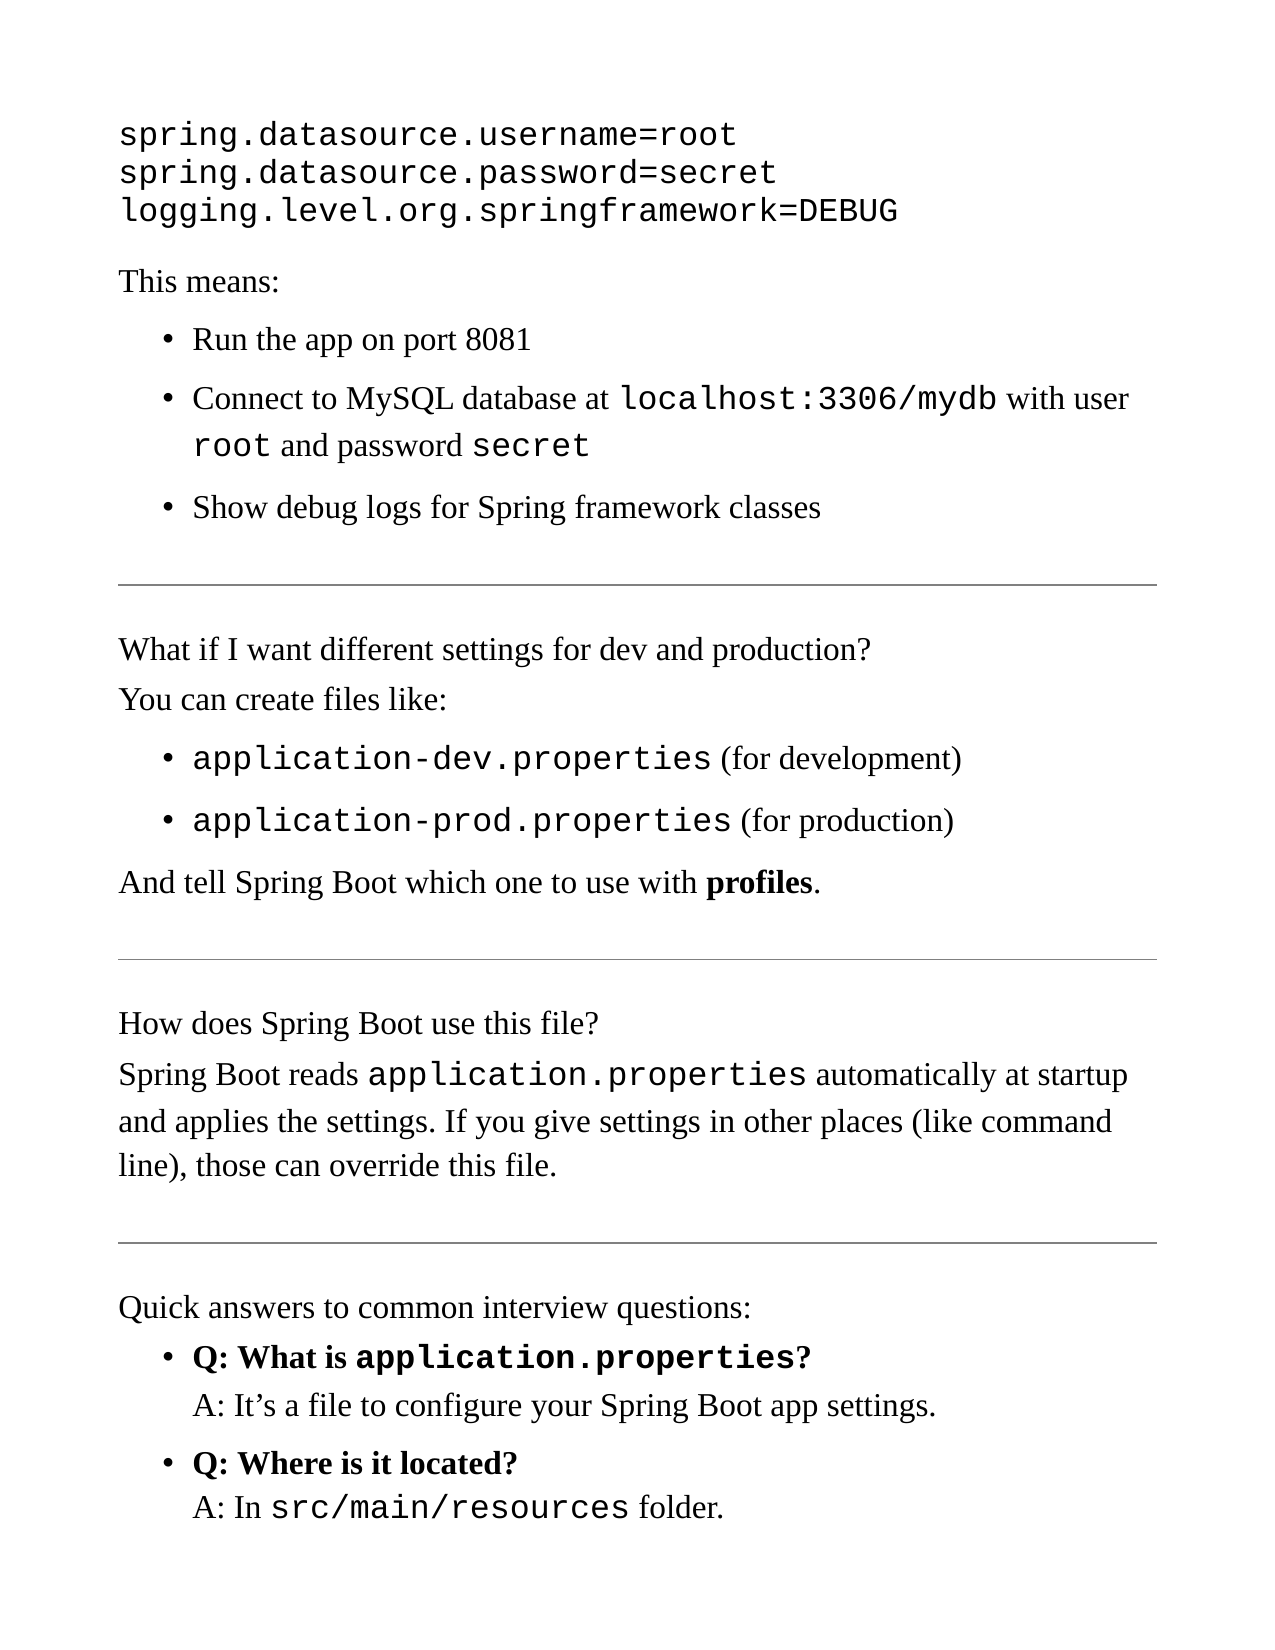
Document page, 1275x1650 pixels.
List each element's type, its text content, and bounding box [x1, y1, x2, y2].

text spring.datasource.username=root [118, 118, 1157, 156]
text This means: [118, 261, 1157, 299]
subtitle Quick answers to common interview questions: [118, 1287, 1157, 1325]
list Q: What is application.properties? A: It’s a file to configure your Spring Boot app settings. [162, 1338, 1157, 1423]
subtitle What if I want different settings for dev and production? [118, 629, 1157, 667]
list Show debug logs for Spring framework classes [162, 487, 1157, 526]
list application-dev.properties (for development) [162, 738, 1157, 779]
list Run the app on port 8081 [162, 320, 1157, 358]
list Q: Where is it located? A: In src/main/resources folder. [162, 1443, 1157, 1529]
text logging.level.org.springframework=DEBUG [118, 194, 1157, 232]
text And tell Spring Boot which one to use with profiles. [118, 862, 1157, 901]
list application-prod.properties (for production) [162, 800, 1157, 841]
subtitle How does Spring Boot use this file? [118, 1004, 1157, 1042]
text You can create files like: [118, 679, 1157, 718]
text Spring Boot reads application.properties automatically at startup and applies the settings. If you give settings in other places (like command line), those can override this file. [118, 1054, 1157, 1184]
list Connect to MySQL database at localhost:3306/mydb with user root and password secret [162, 378, 1157, 467]
text spring.datasource.password=secret [118, 156, 1157, 194]
